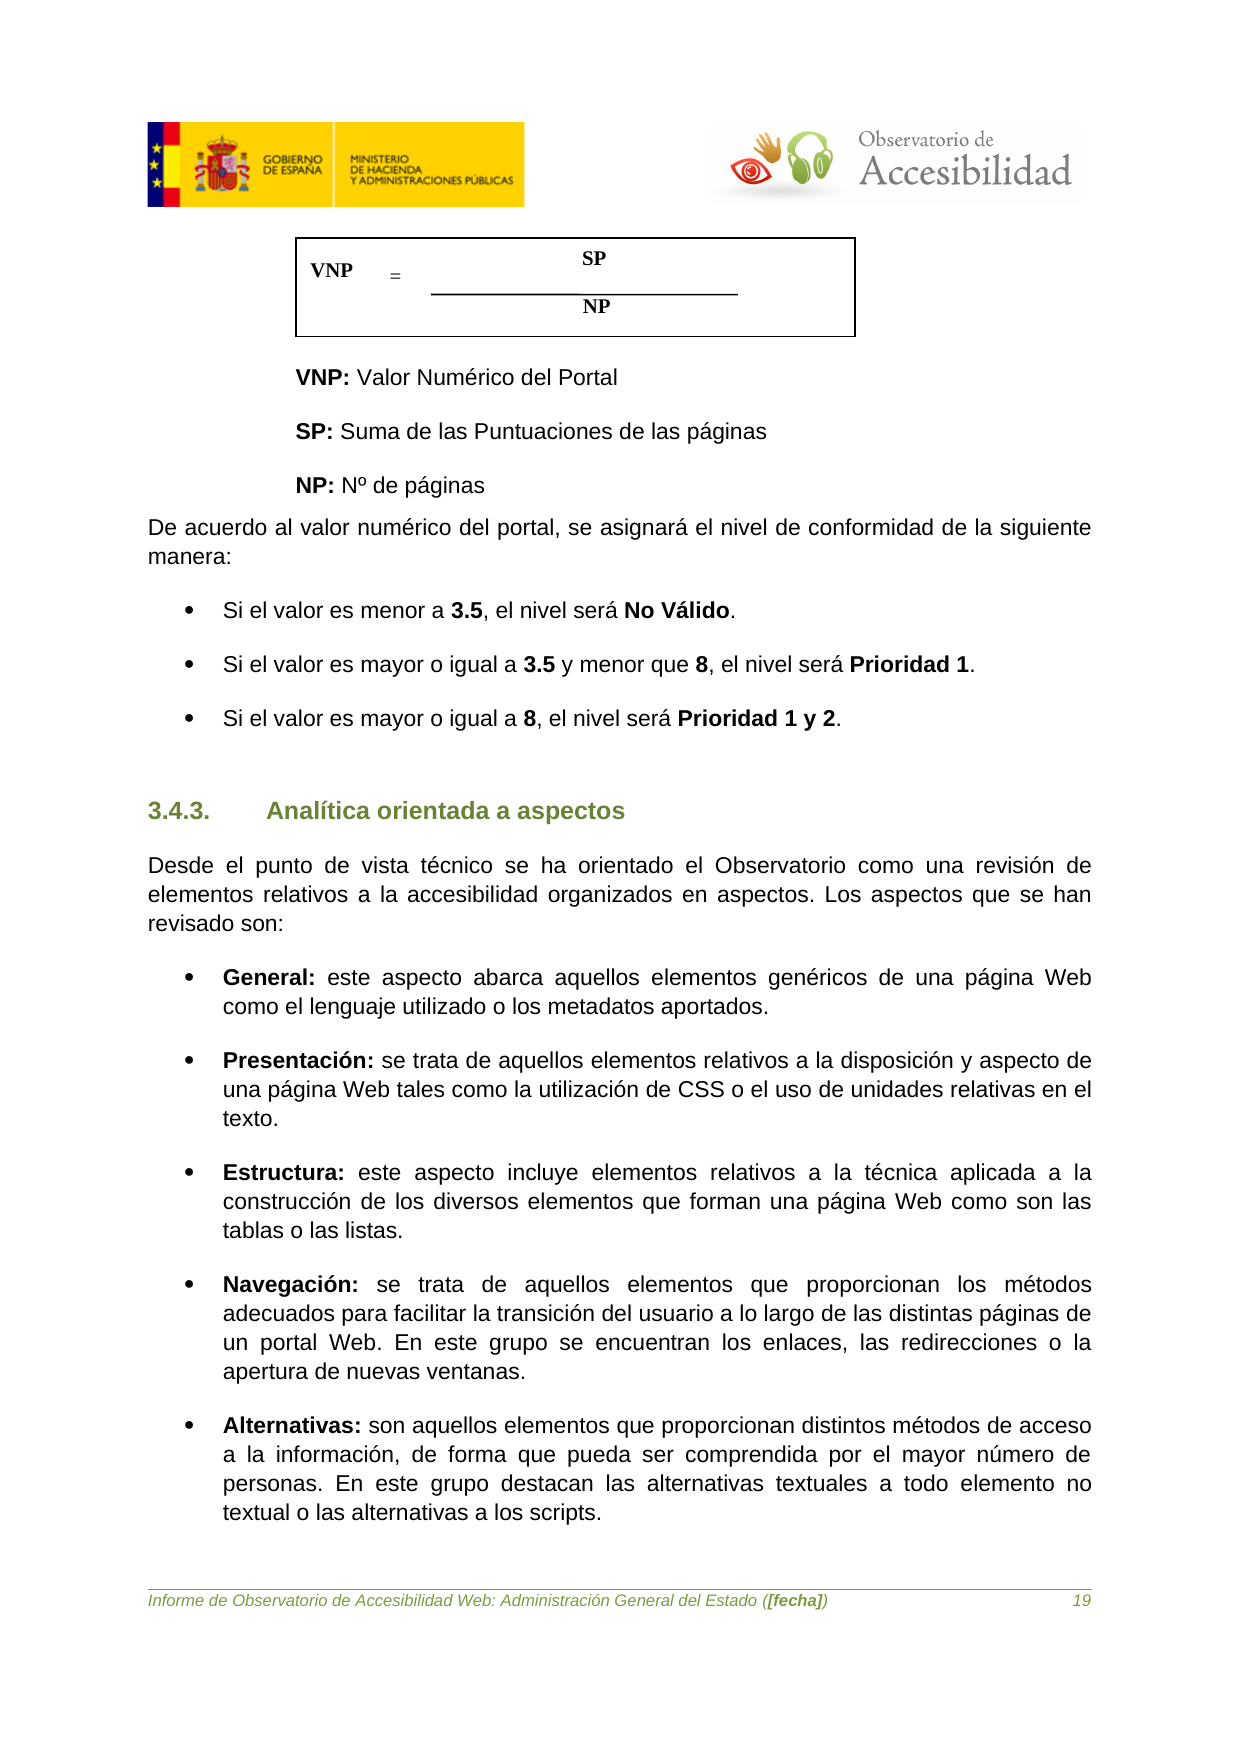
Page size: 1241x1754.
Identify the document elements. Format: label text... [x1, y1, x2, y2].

text VNP: Valor Numérico del Portal [295, 364, 1092, 391]
text De acuerdo al valor numérico del portal, se asignará el nivel de conformidad de la siguiente manera: [148, 514, 1092, 569]
list General: este aspecto abarca aquellos elementos genéricos de una página Web como el lenguaje utilizado o los metadatos aportados. [185, 964, 1092, 1020]
text NP: Nº de páginas [295, 472, 1092, 498]
list Analítica orientada a aspectos [148, 796, 1092, 825]
list Navegación: se trata de aquellos elementos que proporcionan los métodos adecuados para facilitar la transición del usuario a lo largo de las distintas páginas de un portal Web. En este grupo se encuentran los enlaces, las redirecciones o la apertura de nuevas ventanas. [185, 1271, 1092, 1384]
list Presentación: se trata de aquellos elementos relativos a la disposición y aspecto de una página Web tales como la utilización de CSS o el uso de unidades relativas en el texto. [185, 1047, 1092, 1132]
text SP: Suma de las Puntuaciones de las páginas [295, 418, 1092, 444]
picture [147, 122, 525, 207]
text Desde el punto de vista técnico se ha orientado el Observatorio como una revisión de elementos relativos a la accesibilidad organizados en aspectos. Los aspectos que se han revisado son: [148, 852, 1092, 937]
picture [710, 122, 1086, 205]
list Estructura: este aspecto incluye elementos relativos a la técnica aplicada a la construcción de los diversos elementos que forman una página Web como son las tablas o las listas. [185, 1159, 1092, 1243]
list Si el valor es mayor o igual a 3.5 y menor que 8, el nivel será Prioridad 1. [185, 651, 1092, 677]
list Alternativas: son aquellos elementos que proporcionan distintos métodos de acceso a la información, de forma que pueda ser comprendida por el mayor número de personas. En este grupo destacan las alternativas textuales a todo elemento no textual o las alternativas a los scripts. [185, 1412, 1092, 1525]
list Si el valor es mayor o igual a 8, el nivel será Prioridad 1 y 2. [185, 704, 1092, 731]
list Si el valor es menor a 3.5, el nivel será No Válido. [185, 597, 1092, 623]
